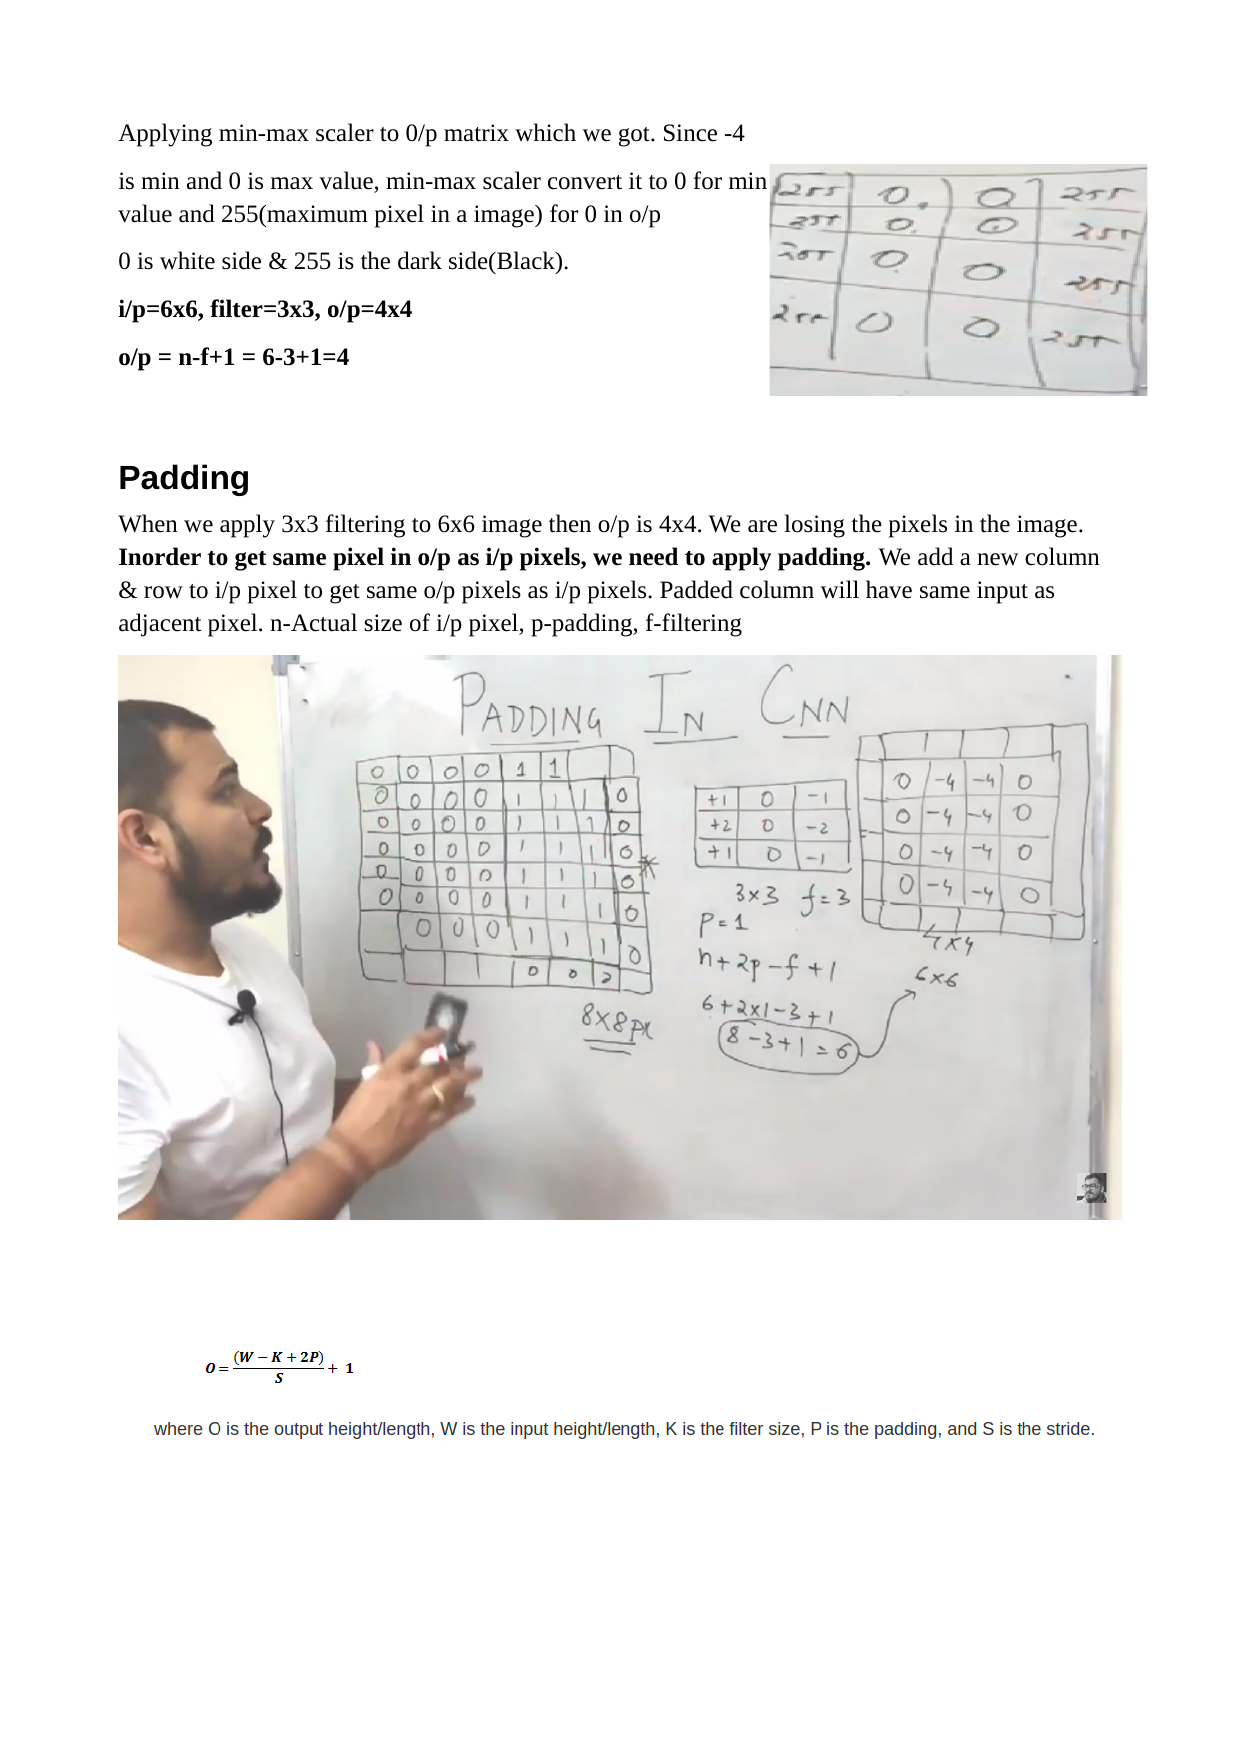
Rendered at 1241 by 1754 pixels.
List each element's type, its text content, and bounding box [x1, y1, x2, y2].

text When we apply 3x3 filtering to 6x6 image then o/p is 4x4. We are losing the pixels in the image. Inorder to get same pixel in o/p as i/p pixels, we need to apply padding. We add a new column & row to i/p pixel to get same o/p pixels as i/p pixels. Padded column will have same input as adjacent pixel. n-Actual size of i/p pixel, p-padding, f-filtering [118, 509, 1122, 637]
text is min and 0 is max value, min-max scaler convert it to 0 for min value and 255(maximum pixel in a image) for 0 in o/p [118, 166, 769, 227]
picture [118, 655, 1123, 1220]
text i/p=6x6, filter=3x3, o/p=4x4 [118, 294, 769, 323]
picture [118, 1319, 1123, 1447]
text Applying min-max scaler to 0/p matrix which we got. Since -4 [118, 118, 1122, 147]
subtitle Padding [118, 458, 1122, 496]
text 0 is white side & 255 is the dark side(Black). [118, 246, 769, 275]
text o/p = n-f+1 = 6-3+1=4 [118, 342, 769, 370]
picture [769, 164, 1148, 396]
